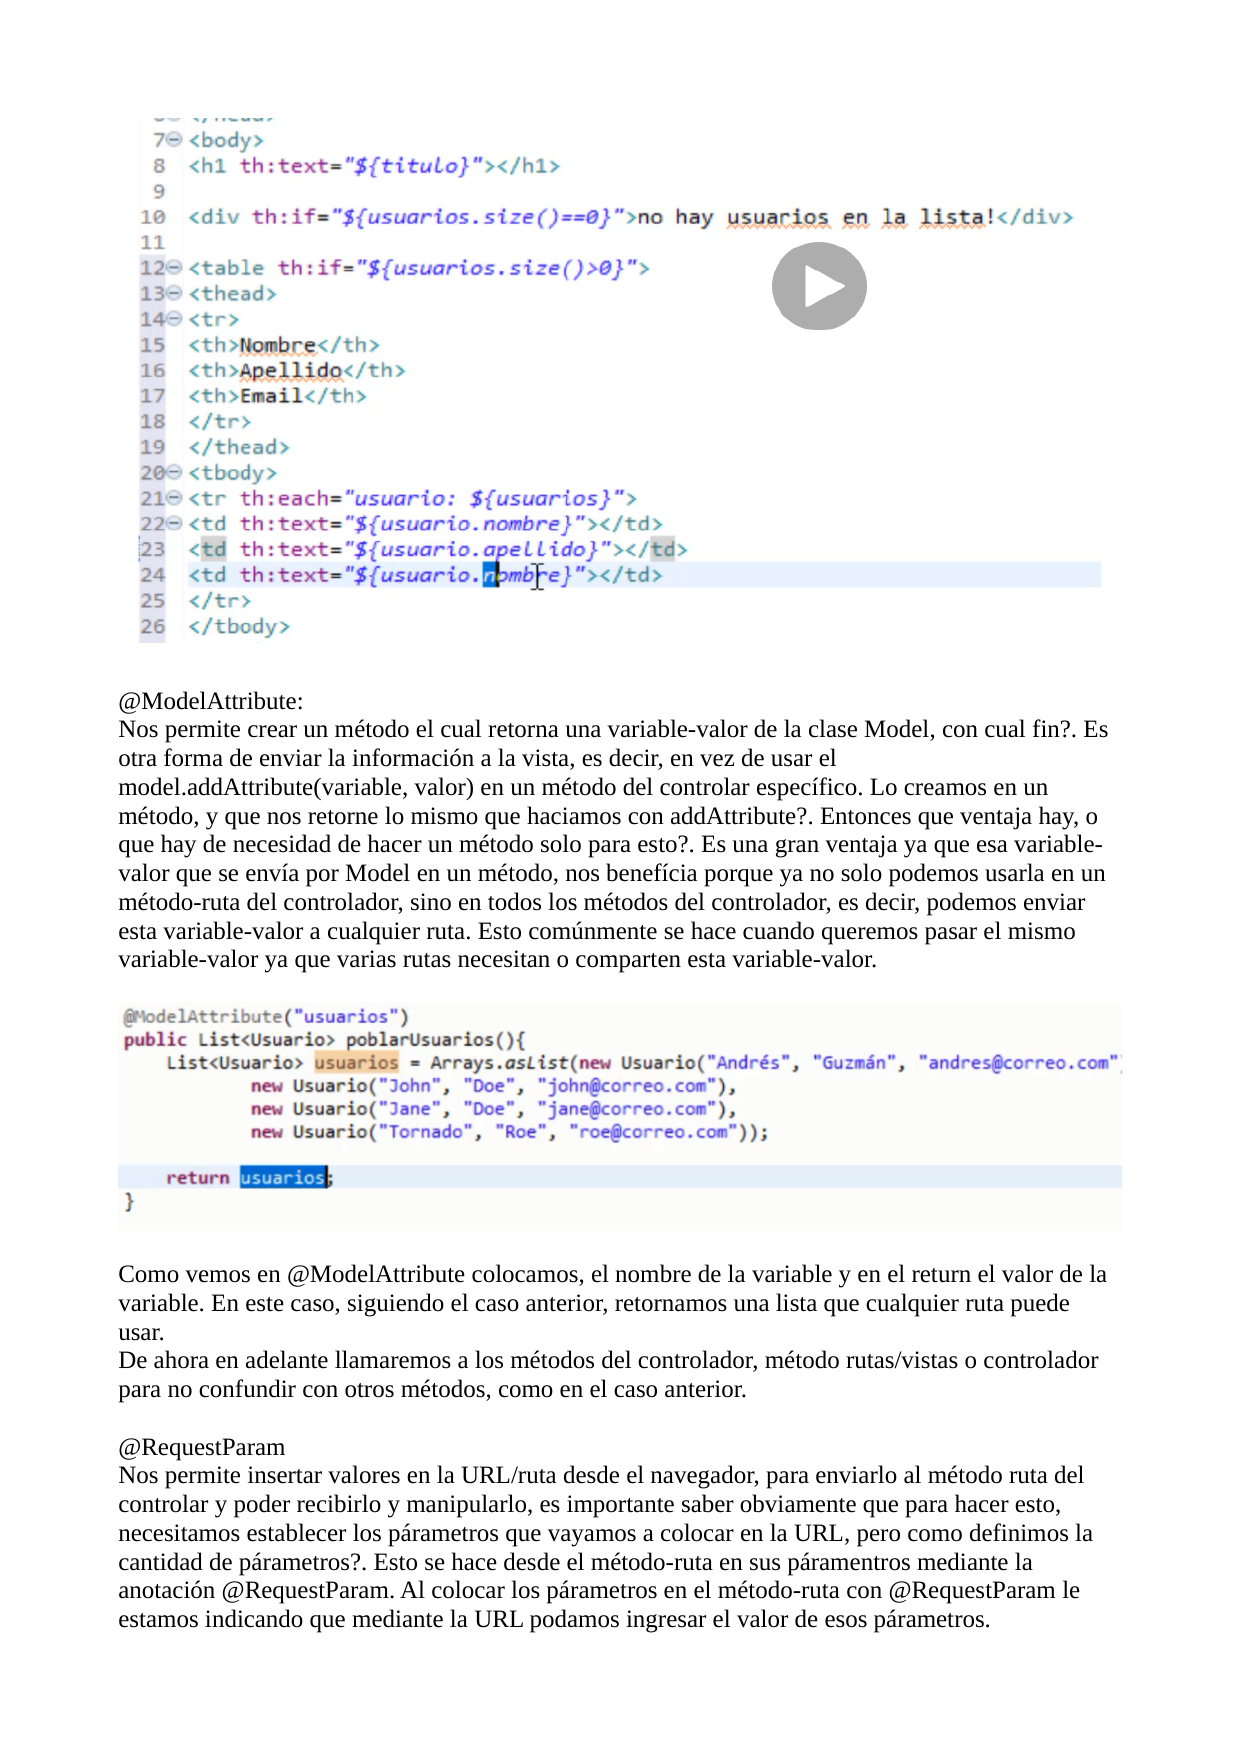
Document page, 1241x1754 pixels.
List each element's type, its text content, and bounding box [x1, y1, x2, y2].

text Nos permite crear un método el cual retorna una variable-valor de la clase Model, con cual fin?. Es otra forma de enviar la información a la vista, es decir, en vez de usar el model.addAttribute(variable, valor) en un método del controlar específico. Lo creamos en un método, y que nos retorne lo mismo que haciamos con addAttribute?. Entonces que ventaja hay, o que hay de necesidad de hacer un método solo para esto?. Es una gran ventaja ya que esa variable-valor que se envía por Model en un método, nos benefícia porque ya no solo podemos usarla en un método-ruta del controlador, sino en todos los métodos del controlador, es decir, podemos enviar esta variable-valor a cualquier ruta. Esto comúnmente se hace cuando queremos pasar el mismo variable-valor ya que varias rutas necesitan o comparten esta variable-valor. [118, 714, 1122, 973]
text @ModelAttribute: [118, 686, 1122, 714]
text Nos permite insertar valores en la URL/ruta desde el navegador, para enviarlo al método ruta del controlar y poder recibirlo y manipularlo, es importante saber obviamente que para hacer esto, necesitamos establecer los párametros que vayamos a colocar en la URL, pero como definimos la cantidad de párametros?. Esto se hace desde el método-ruta en sus páramentros mediante la anotación @RequestParam. Al colocar los párametros en el método-ruta con @RequestParam le estamos indicando que mediante la URL podamos ingresar el valor de esos párametros. [118, 1461, 1122, 1633]
text Como vemos en @ModelAttribute colocamos, el nombre de la variable y en el return el valor de la variable. En este caso, siguiendo el caso anterior, retornamos una lista que cualquier ruta puede usar. [118, 1259, 1122, 1346]
text De ahora en adelante llamaremos a los métodos del controlador, método rutas/vistas o controlador para no confundir con otros métodos, como en el caso anterior. [118, 1346, 1122, 1403]
text @RequestParam [118, 1432, 1122, 1461]
